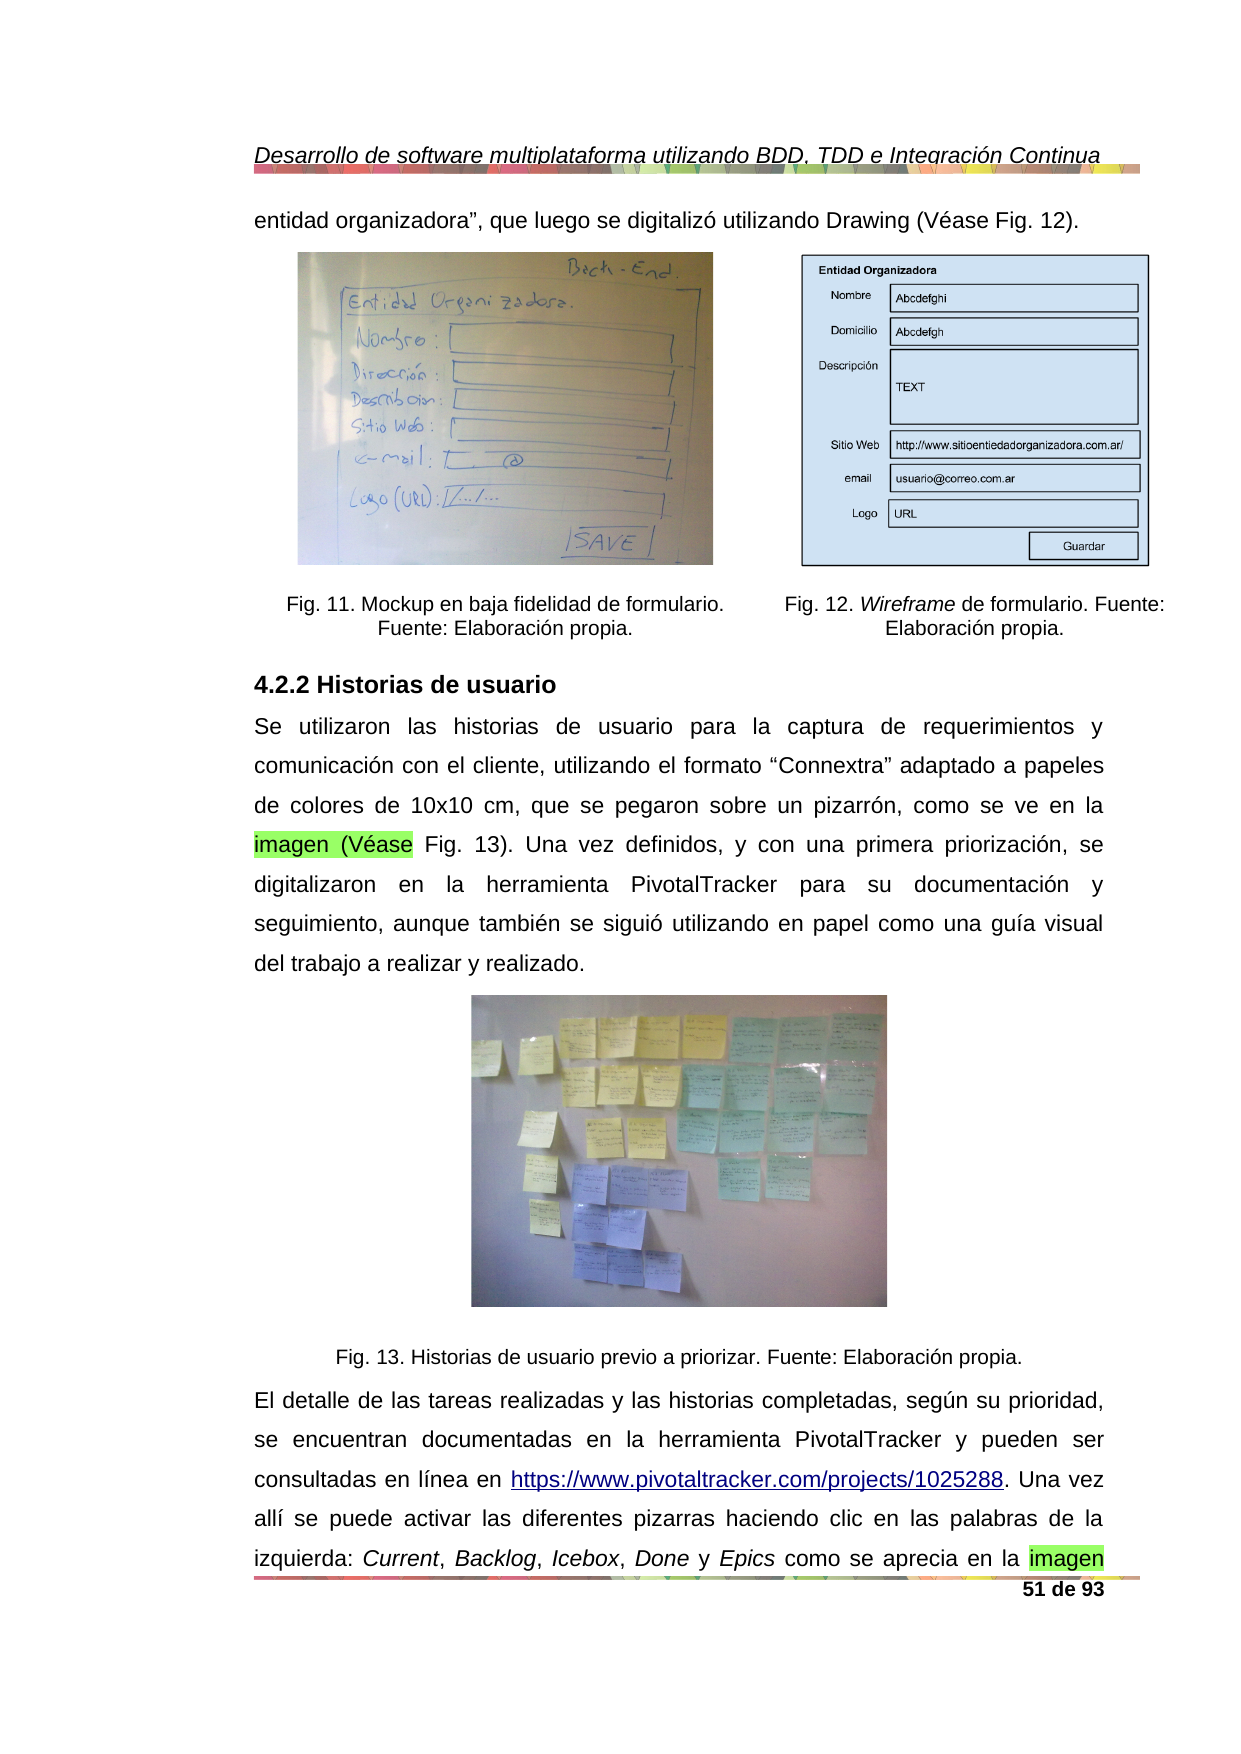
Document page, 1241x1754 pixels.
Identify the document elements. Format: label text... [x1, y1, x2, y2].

list 4.2.2 Historias de usuario [254, 670, 1104, 698]
table_header [254, 247, 757, 573]
table_header [254, 989, 1104, 1326]
text El detalle de las tareas realizadas y las historias completadas, según su prioridad, se encuentran documentadas en la herramienta PivotalTracker y pueden ser consultadas en línea en https://www.pivotaltracker.com/projects/1025288. Una vez allí se puede activar las diferentes pizarras haciendo clic en las palabras de la izquierda: Current, Backlog, Icebox, Done y Epics como se aprecia en la imagen [254, 1387, 1104, 1571]
picture [471, 995, 888, 1307]
table_cell Fig. 12. Wireframe de formulario. Fuente: Elaboración propia. [757, 574, 1193, 658]
text entidad organizadora”, que luego se digitalizó utilizando Drawing (Véase Fig. 12). [254, 207, 1104, 234]
picture [297, 252, 714, 565]
table_cell Fig. 11. Mockup en baja fidelidad de formulario. Fuente: Elaboración propia. [254, 574, 757, 658]
table_cell Fig. 13. Historias de usuario previo a priorizar. Fuente: Elaboración propia. [254, 1326, 1104, 1387]
picture [799, 252, 1151, 568]
table_header [757, 247, 1193, 573]
text Se utilizaron las historias de usuario para la captura de requerimientos y comunicación con el cliente, utilizando el formato “Connextra” adaptado a papeles de colores de 10x10 cm, que se pegaron sobre un pizarrón, como se ve en la imagen (Véase Fig. 13). Una vez definidos, y con una primera priorización, se digitalizaron en la herramienta PivotalTracker para su documentación y seguimiento, aunque también se siguió utilizando en papel como una guía visual del trabajo a realizar y realizado. [254, 713, 1104, 976]
